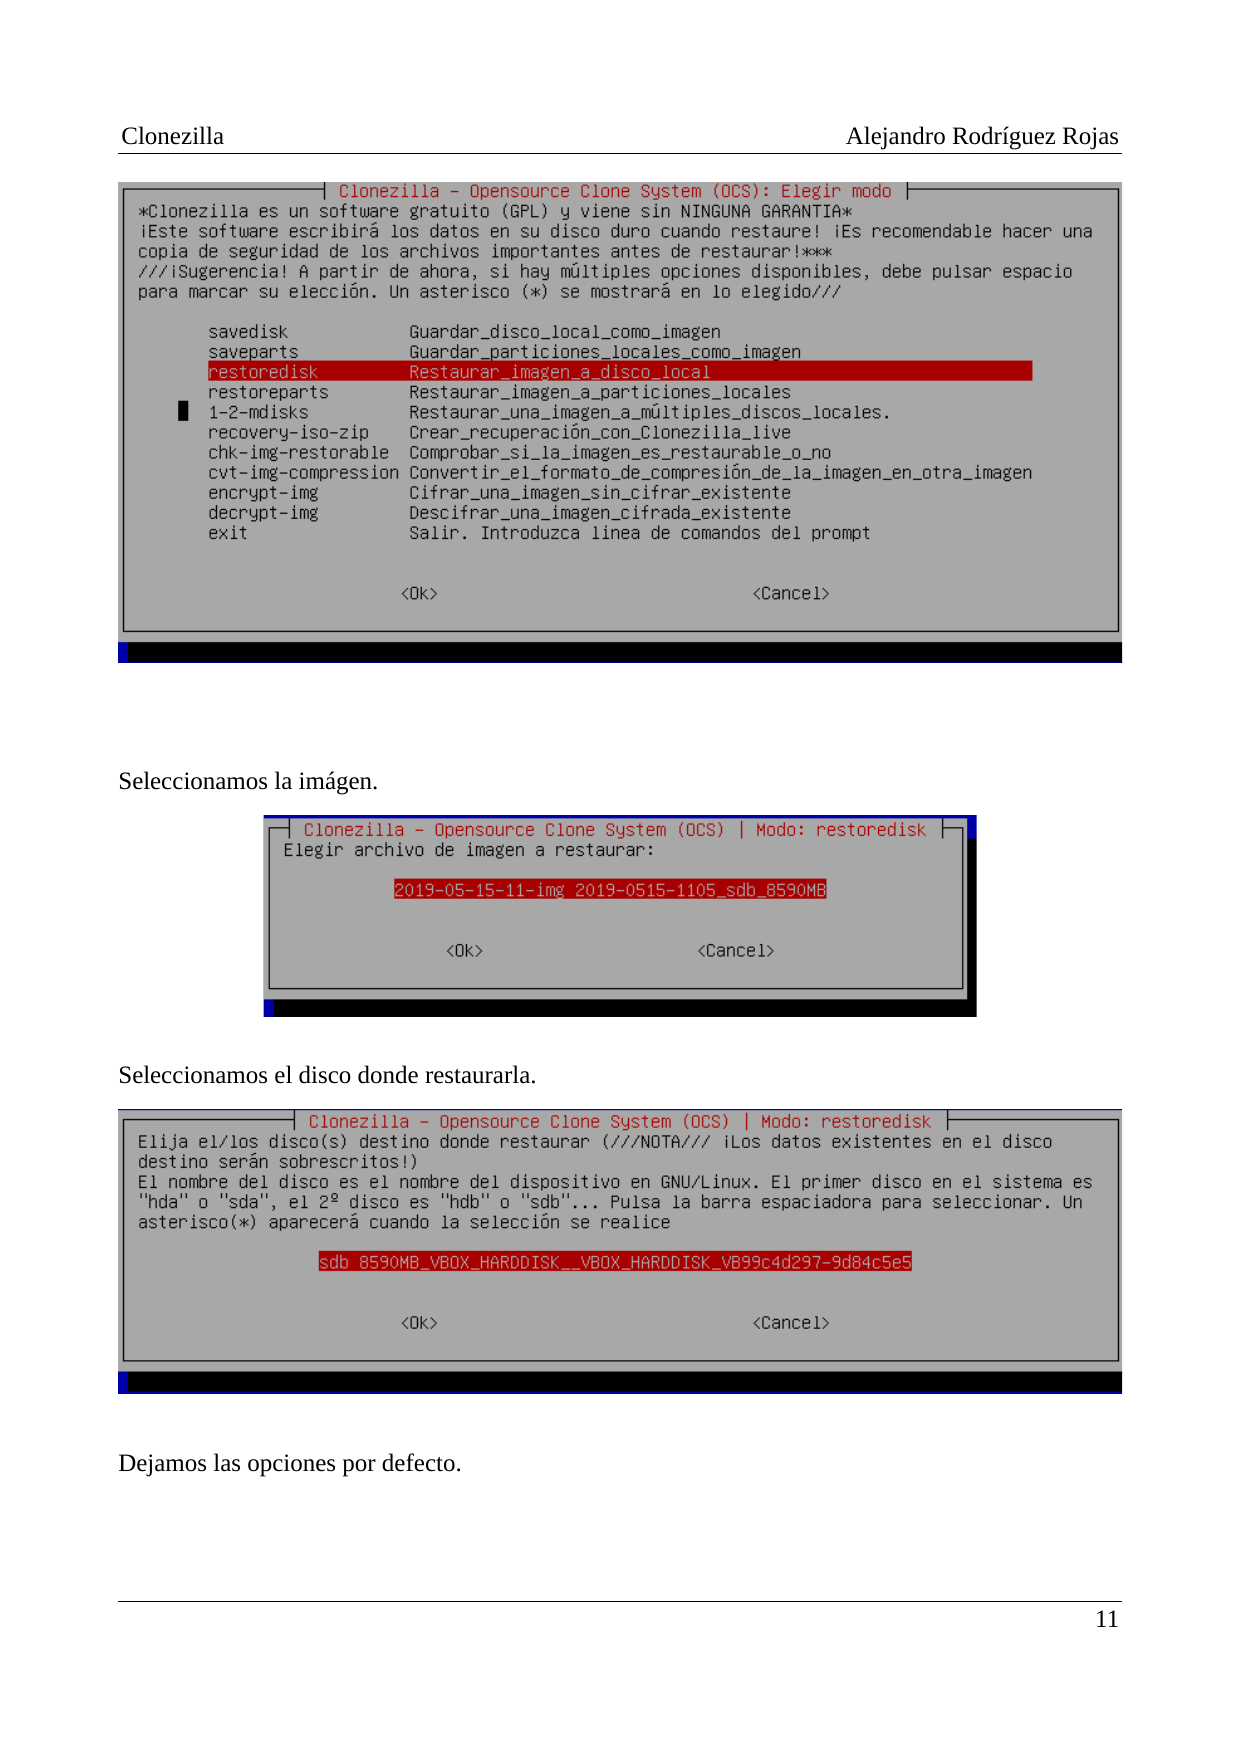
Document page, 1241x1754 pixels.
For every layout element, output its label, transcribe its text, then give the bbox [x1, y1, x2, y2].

picture [118, 1109, 1123, 1394]
text Dejamos las opciones por defecto. [118, 1448, 1122, 1477]
picture [118, 182, 1123, 663]
text Seleccionamos el disco donde restaurarla. [118, 1060, 1122, 1089]
picture [263, 815, 977, 1017]
text Seleccionamos la imágen. [118, 766, 1122, 795]
